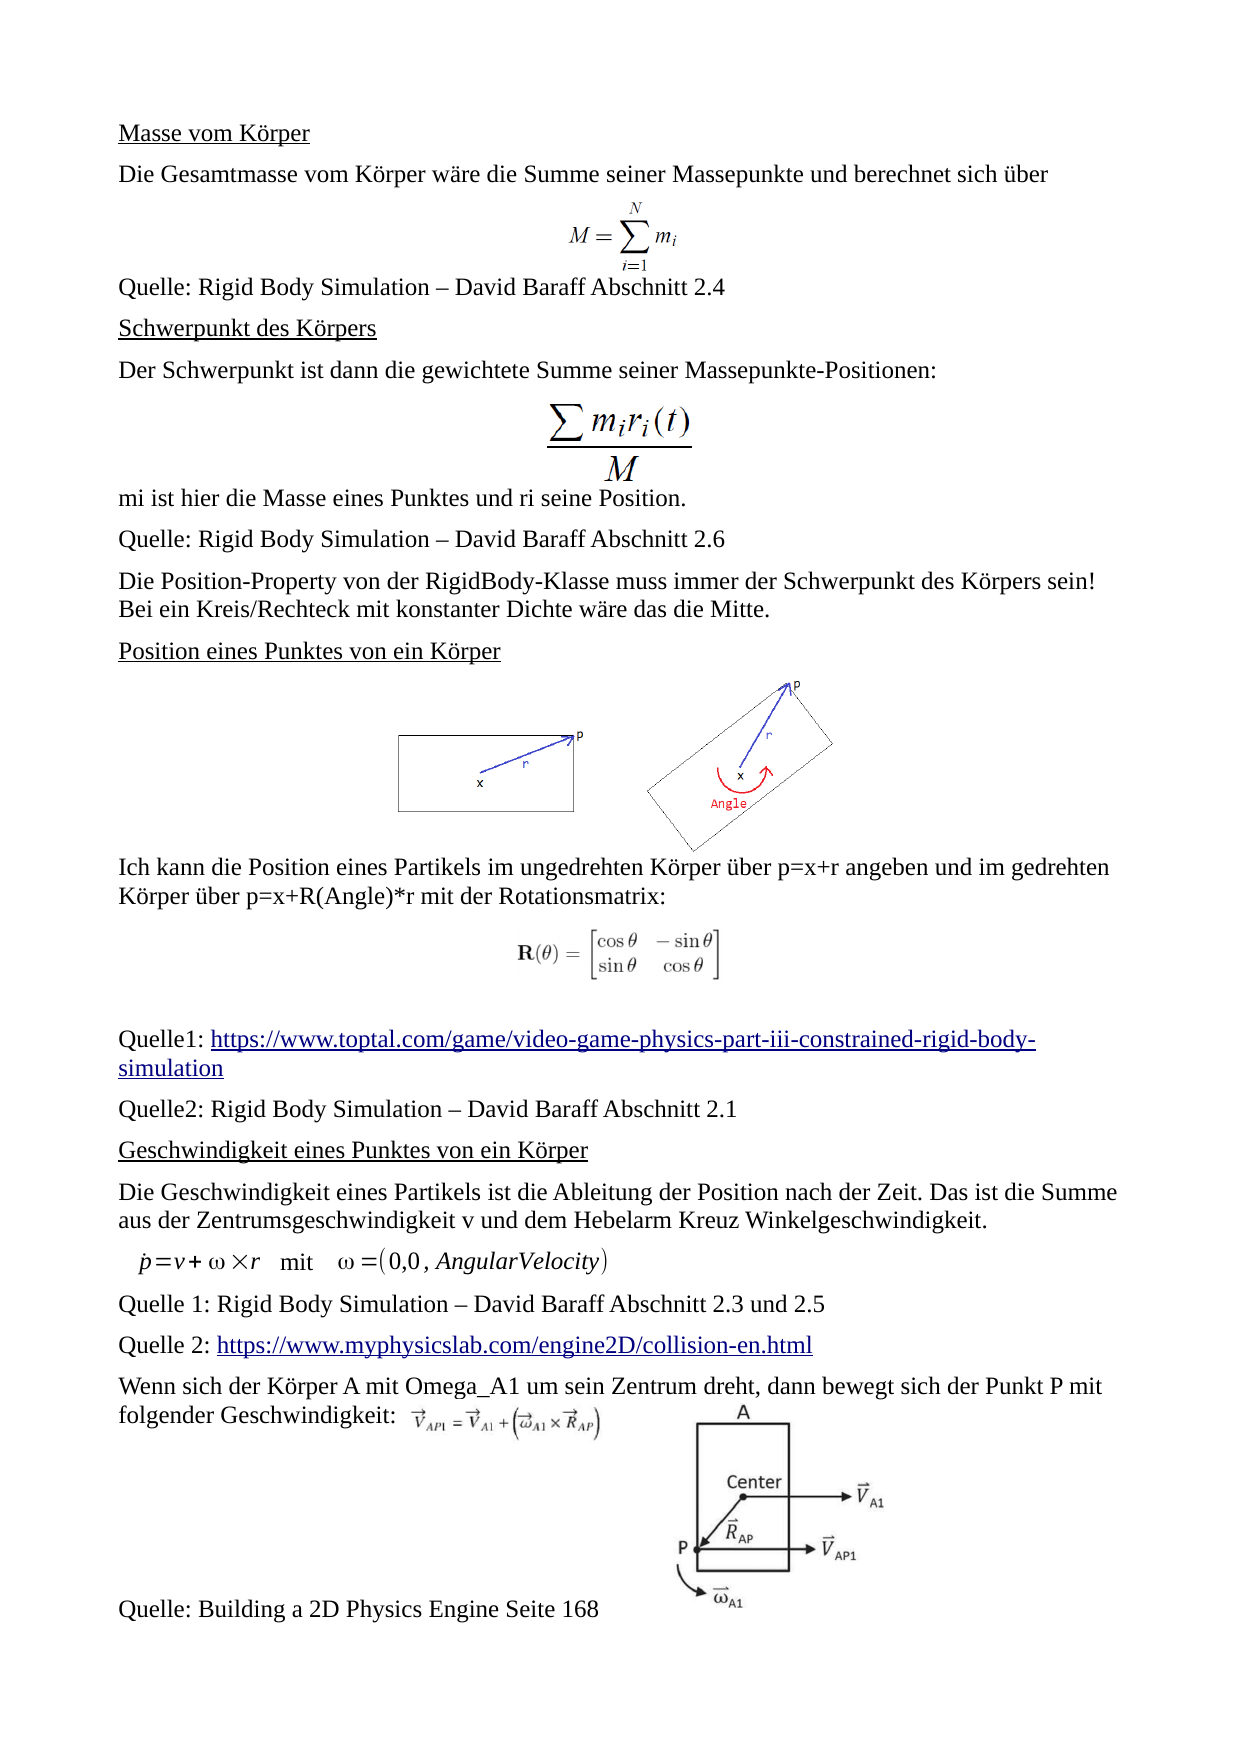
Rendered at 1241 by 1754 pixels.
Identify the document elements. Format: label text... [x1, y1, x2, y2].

picture [516, 922, 724, 983]
text mit [118, 1247, 1122, 1276]
text Die Position-Property von der RigidBody-Klasse muss immer der Schwerpunkt des Körpers sein! Bei ein Kreis/Rechteck mit konstanter Dichte wäre das die Mitte. [118, 566, 1122, 623]
text Quelle 2: https://www.myphysicslab.com/engine2D/collision-en.html [118, 1330, 1122, 1359]
picture [563, 200, 678, 273]
text Schwerpunkt des Körpers [118, 313, 1122, 342]
text Quelle: Rigid Body Simulation – David Baraff Abschnitt 2.4 [118, 201, 1122, 301]
text Masse vom Körper [118, 118, 1122, 147]
picture [545, 396, 695, 484]
text Geschwindigkeit eines Punktes von ein Körper [118, 1135, 1122, 1164]
picture [658, 1400, 890, 1612]
text Quelle: Building a 2D Physics Engine Seite 168 [118, 1594, 1122, 1622]
text mi ist hier die Masse eines Punktes und ri seine Position. [118, 396, 1122, 512]
text Position eines Punktes von ein Körper [118, 636, 1122, 664]
picture [395, 677, 845, 853]
text Die Geschwindigkeit eines Partikels ist die Ableitung der Position nach der Zeit. Das ist die Summe aus der Zentrumsgeschwindigkeit v und dem Hebelarm Kreuz Winkelgeschwindigkeit. [118, 1177, 1122, 1234]
text Quelle1: https://www.toptal.com/game/video-game-physics-part-iii-constrained-rigid-body-simulation [118, 1024, 1122, 1082]
text Die Gesamtmasse vom Körper wäre die Summe seiner Massepunkte und berechnet sich über [118, 159, 1122, 188]
text Wenn sich der Körper A mit Omega_A1 um sein Zentrum dreht, dann bewegt sich der Punkt P mit folgender Geschwindigkeit: [118, 1371, 1122, 1429]
text Quelle: Rigid Body Simulation – David Baraff Abschnitt 2.6 [118, 524, 1122, 553]
text Quelle2: Rigid Body Simulation – David Baraff Abschnitt 2.1 [118, 1094, 1122, 1123]
text Ich kann die Position eines Partikels im ungedrehten Körper über p=x+r angeben und im gedrehten Körper über p=x+R(Angle)*r mit der Rotationsmatrix: [118, 677, 1122, 910]
text Quelle 1: Rigid Body Simulation – David Baraff Abschnitt 2.3 und 2.5 [118, 1289, 1122, 1317]
picture [405, 1399, 605, 1446]
text Der Schwerpunkt ist dann die gewichtete Summe seiner Massepunkte-Positionen: [118, 355, 1122, 383]
